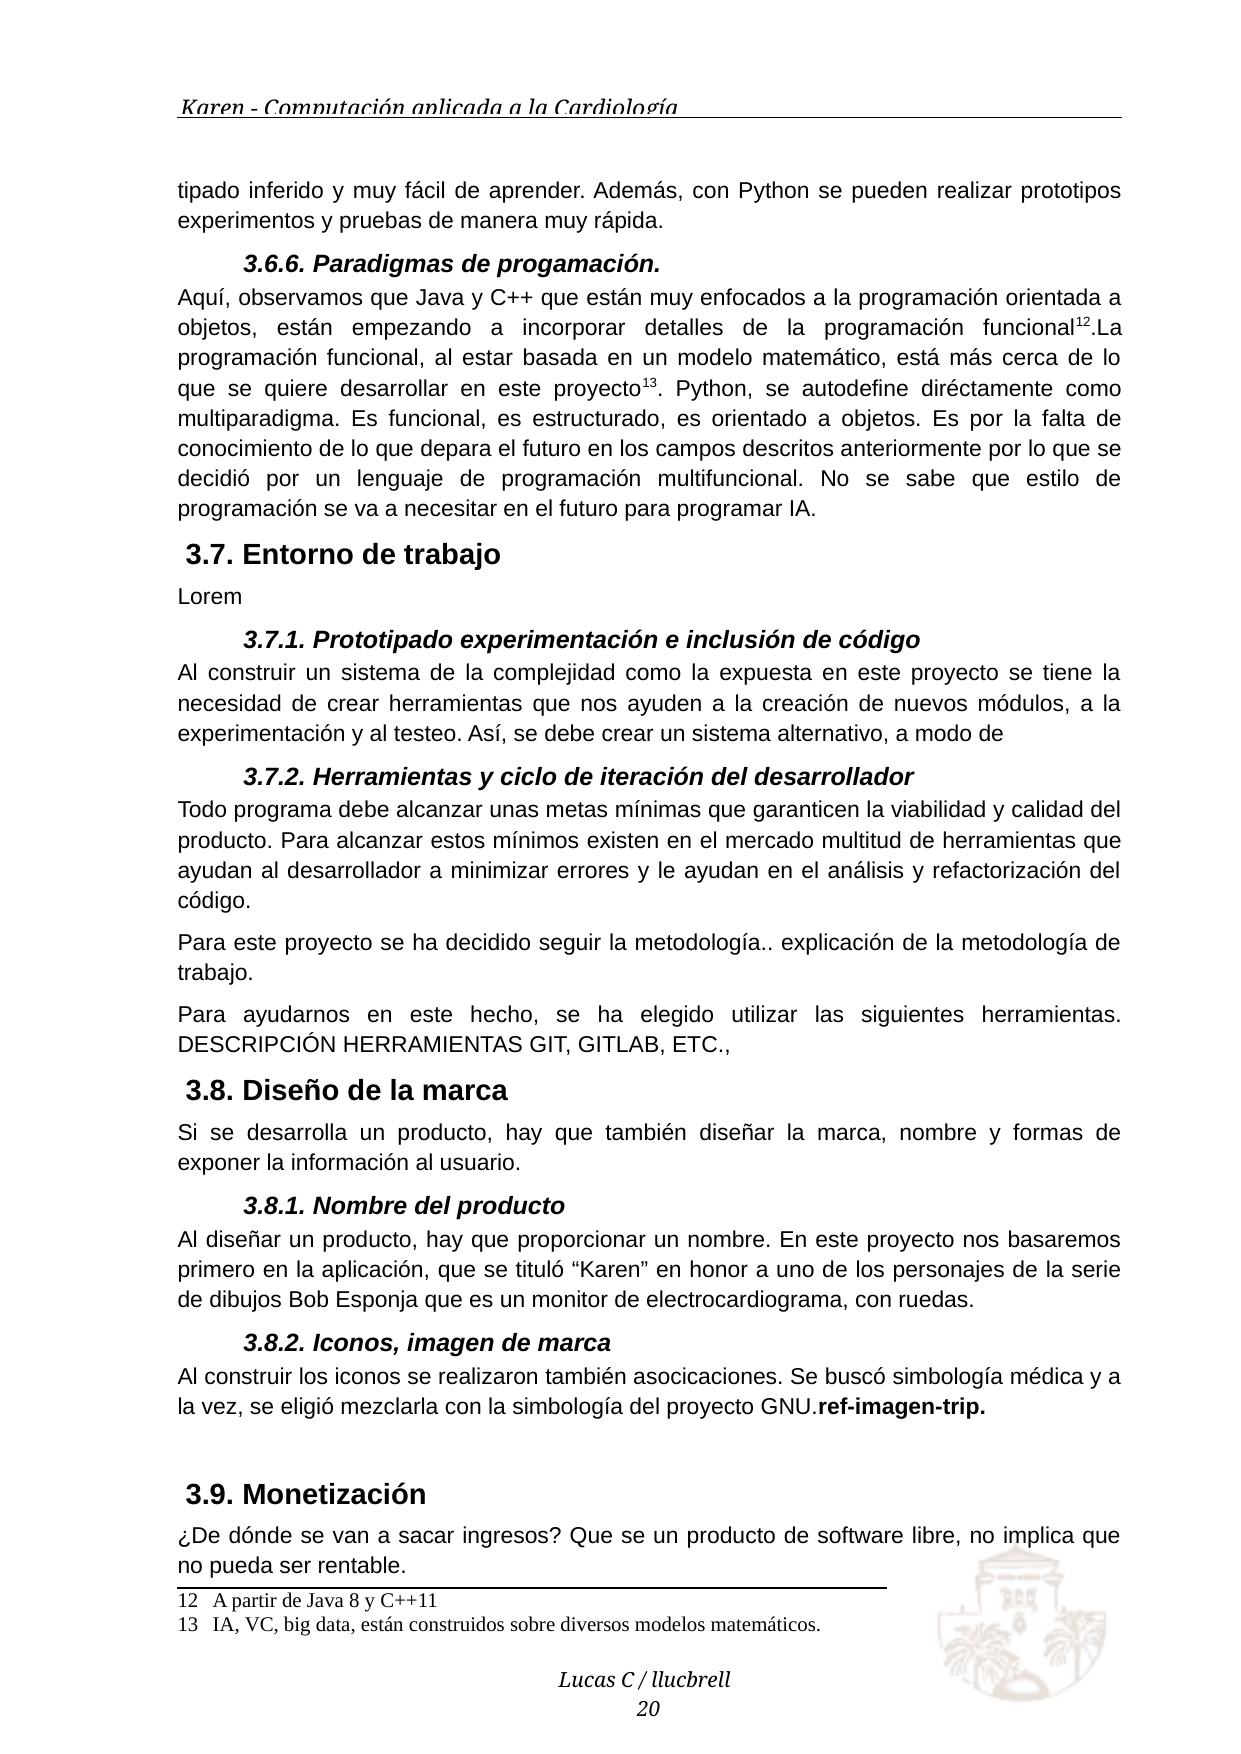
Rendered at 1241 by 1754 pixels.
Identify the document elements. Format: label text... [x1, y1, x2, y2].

text Al construir los iconos se realizaron también asocicaciones. Se buscó simbología médica y a la vez, se eligió mezclarla con la simbología del proyecto GNU.ref-imagen-trip. [177, 1363, 1122, 1419]
text Para este proyecto se ha decidido seguir la metodología.. explicación de la metodología de trabajo. [177, 929, 1122, 986]
text Para ayudarnos en este hecho, se ha elegido utilizar las siguientes herramientas. DESCRIPCIÓN HERRAMIENTAS GIT, GITLAB, ETC., [177, 1001, 1122, 1058]
list Iconos, imagen de marca [177, 1328, 1122, 1357]
text Si se desarrolla un producto, hay que también diseñar la marca, nombre y formas de exponer la información al usuario. [177, 1119, 1122, 1175]
list Diseño de la marca [177, 1073, 1122, 1107]
list Monetización [177, 1477, 1122, 1510]
text Todo programa debe alcanzar unas metas mínimas que garanticen la viabilidad y calidad del producto. Para alcanzar estos mínimos existen en el mercado multitud de herramientas que ayudan al desarrollador a minimizar errores y le ayudan en el análisis y refactorización del código. [177, 796, 1122, 913]
list Entorno de trabajo [177, 537, 1122, 571]
text Aquí, observamos que Java y C++ que están muy enfocados a la programación orientada a objetos, están empezando a incorporar detalles de la programación funcional.La programación funcional, al estar basada en un modelo matemático, está más cerca de lo que se quiere desarrollar en este proyecto. Python, se autodefine diréctamente como multiparadigma. Es funcional, es estructurado, es orientado a objetos. Es por la falta de conocimiento de lo que depara el futuro en los campos descritos anteriormente por lo que se decidió por un lenguaje de programación multifuncional. No se sabe que estilo de programación se va a necesitar en el futuro para programar IA. [177, 284, 1122, 522]
list Paradigmas de progamación. [177, 249, 1122, 278]
text tipado inferido y muy fácil de aprender. Además, con Python se pueden realizar prototipos experimentos y pruebas de manera muy rápida. [177, 177, 1122, 234]
list Prototipado experimentación e inclusión de código [177, 625, 1122, 653]
text Lorem [177, 583, 1122, 609]
text Al construir un sistema de la complejidad como la expuesta en este proyecto se tiene la necesidad de crear herramientas que nos ayuden a la creación de nuevos módulos, a la experimentación y al testeo. Así, se debe crear un sistema alternativo, a modo de [177, 659, 1122, 746]
text IA, VC, big data, están construidos sobre diversos modelos matemáticos. [177, 1612, 1122, 1636]
text A partir de Java 8 y C++11 [177, 1588, 1122, 1612]
list Nombre del producto [177, 1191, 1122, 1220]
list Herramientas y ciclo de iteración del desarrollador [177, 762, 1122, 791]
text ¿De dónde se van a sacar ingresos? Que se un producto de software libre, no implica que no pueda ser rentable. [177, 1522, 1122, 1579]
text Al diseñar un producto, hay que proporcionar un nombre. En este proyecto nos basaremos primero en la aplicación, que se tituló “Karen” en honor a uno de los personajes de la serie de dibujos Bob Esponja que es un monitor de electrocardiograma, con ruedas. [177, 1226, 1122, 1312]
